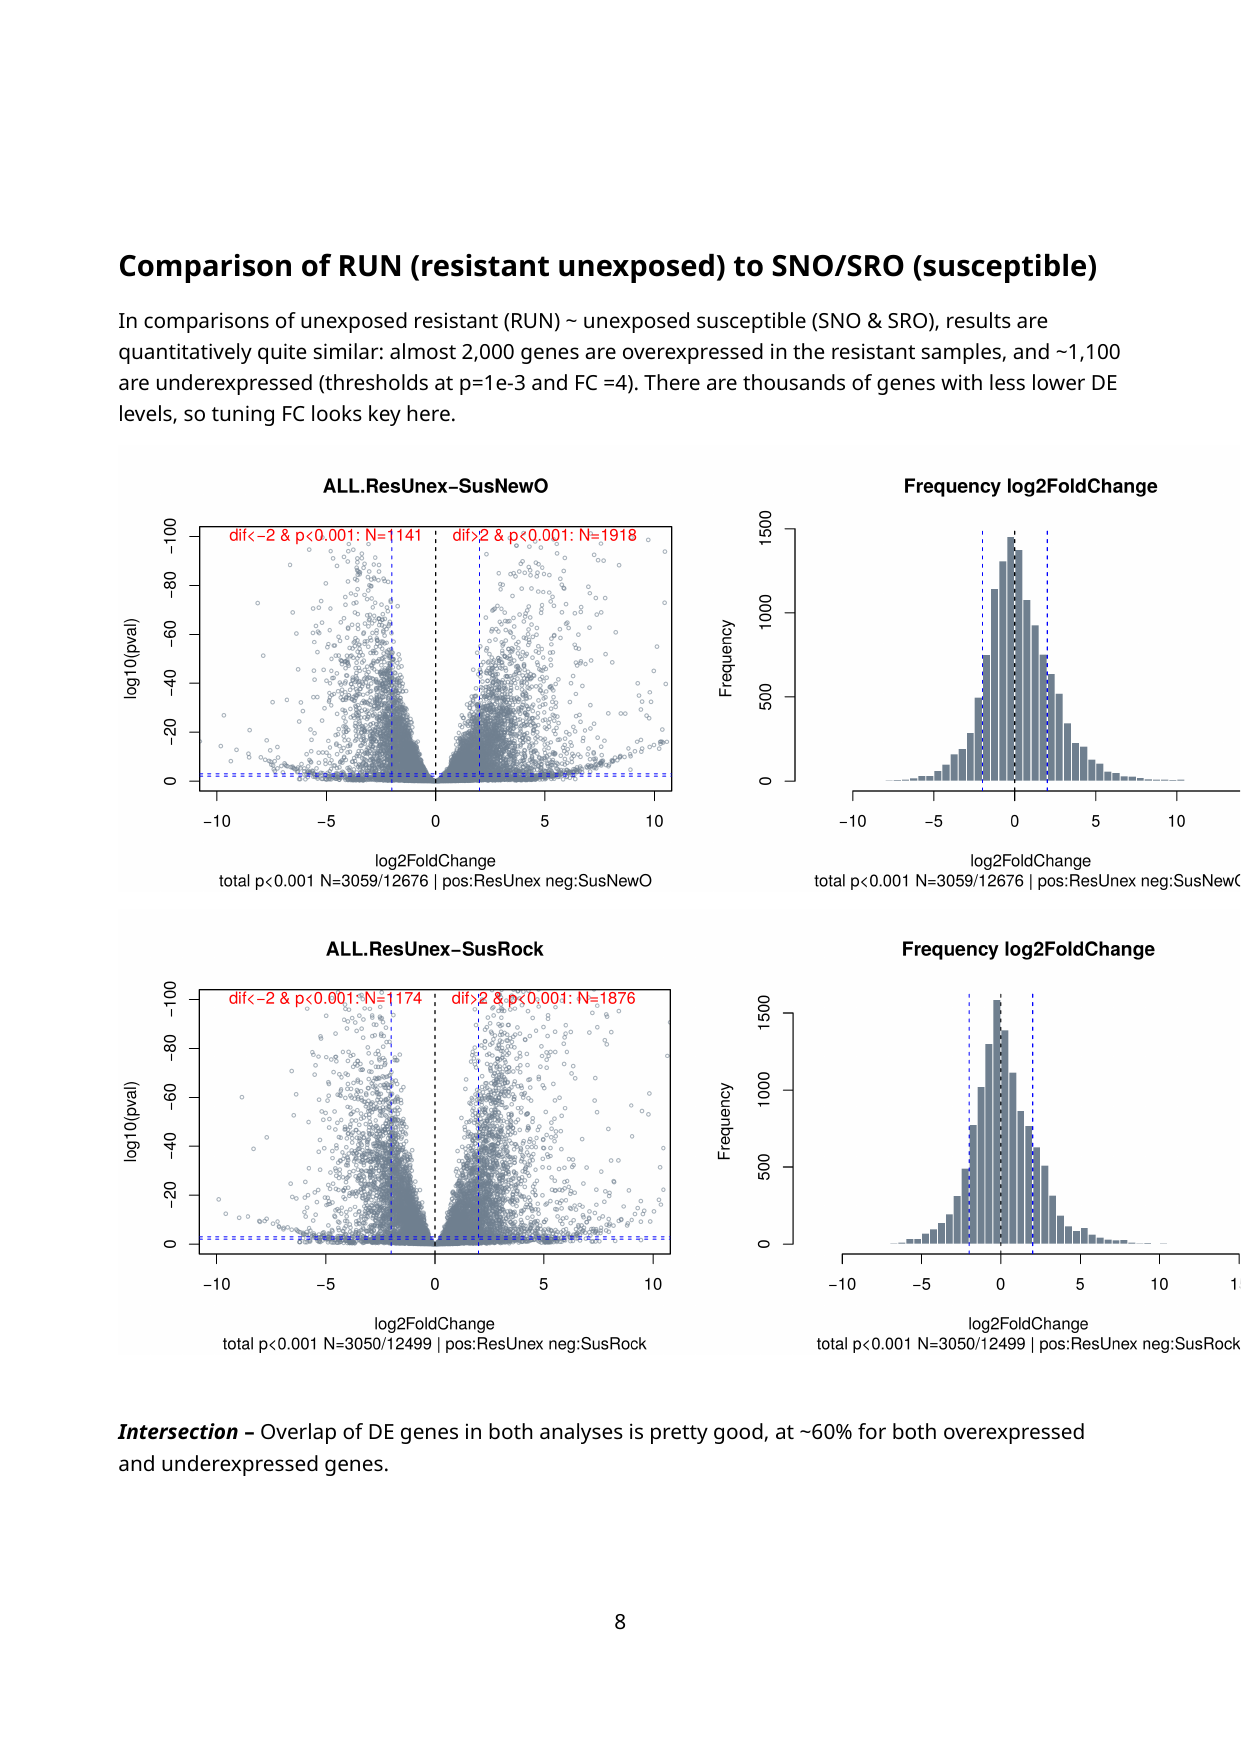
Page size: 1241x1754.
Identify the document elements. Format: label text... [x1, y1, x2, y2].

subtitle Comparison of RUN (resistant unexposed) to SNO/SRO (susceptible) [118, 245, 1122, 285]
text In comparisons of unexposed resistant (RUN) ~ unexposed susceptible (SNO & SRO), results are quantitatively quite similar: almost 2,000 genes are overexpressed in the resistant samples, and ~1,100 are underexpressed (thresholds at p=1e-3 and FC =4). There are thousands of genes with less lower DE levels, so tuning FC looks key here. [118, 306, 1122, 428]
text Intersection – Overlap of DE genes in both analyses is pretty good, at ~60% for both overexpressed and underexpressed genes. [118, 1417, 1122, 1477]
picture [118, 445, 1241, 892]
picture [118, 909, 1241, 1355]
